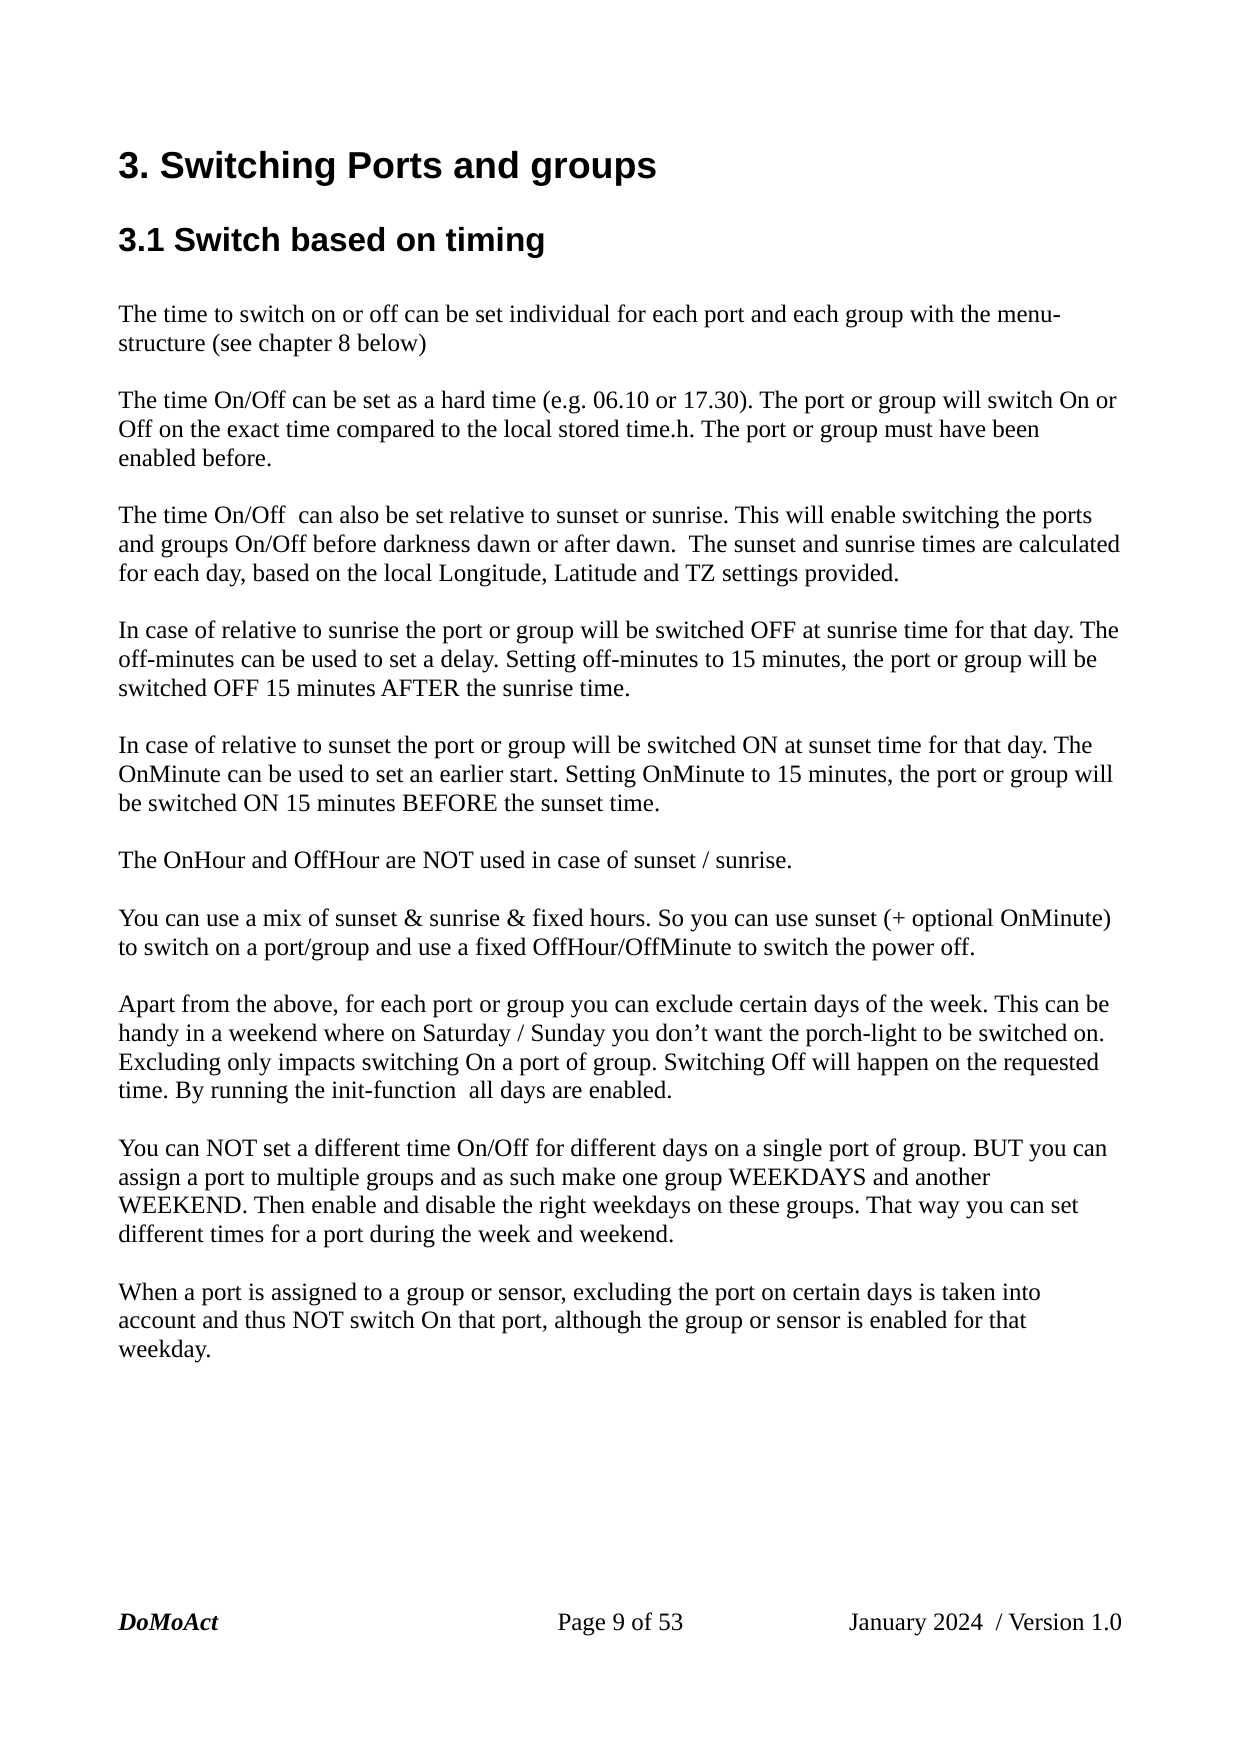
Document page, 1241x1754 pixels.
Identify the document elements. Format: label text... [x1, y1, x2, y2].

text In case of relative to sunrise the port or group will be switched OFF at sunrise time for that day. The off-minutes can be used to set a delay. Setting off-minutes to 15 minutes, the port or group will be switched OFF 15 minutes AFTER the sunrise time. [118, 616, 1122, 702]
text The OnHour and OffHour are NOT used in case of sunset / sunrise. [118, 846, 1122, 874]
text Apart from the above, for each port or group you can exclude certain days of the week. This can be handy in a weekend where on Saturday / Sunday you don’t want the porch-light to be switched on. Excluding only impacts switching On a port of group. Switching Off will happen on the requested time. By running the init-function all days are enabled. [118, 989, 1122, 1104]
text You can NOT set a different time On/Off for different days on a single port of group. BUT you can assign a port to multiple groups and as such make one group WEEKDAYS and another WEEKEND. Then enable and disable the right weekdays on these groups. That way you can set different times for a port during the week and weekend. [118, 1133, 1122, 1248]
text The time On/Off can be set as a hard time (e.g. 06.10 or 17.30). The port or group will switch On or Off on the exact time compared to the local stored time.h. The port or group must have been enabled before. [118, 386, 1122, 472]
subtitle 3. Switching Ports and groups [118, 143, 1122, 186]
subtitle 3.1 Switch based on timing [118, 219, 1122, 258]
text You can use a mix of sunset & sunrise & fixed hours. So you can use sunset (+ optional OnMinute) to switch on a port/group and use a fixed OffHour/OffMinute to switch the power off. [118, 903, 1122, 961]
text In case of relative to sunset the port or group will be switched ON at sunset time for that day. The OnMinute can be used to set an earlier start. Setting OnMinute to 15 minutes, the port or group will be switched ON 15 minutes BEFORE the sunset time. [118, 731, 1122, 817]
text When a port is assigned to a group or sensor, excluding the port on certain days is taken into account and thus NOT switch On that port, although the group or sensor is enabled for that weekday. [118, 1277, 1122, 1363]
text The time On/Off can also be set relative to sunset or sunrise. This will enable switching the ports and groups On/Off before darkness dawn or after dawn. The sunset and sunrise times are calculated for each day, based on the local Longitude, Latitude and TZ settings provided. [118, 501, 1122, 587]
text The time to switch on or off can be set individual for each port and each group with the menu-structure (see chapter 8 below) [118, 299, 1122, 357]
